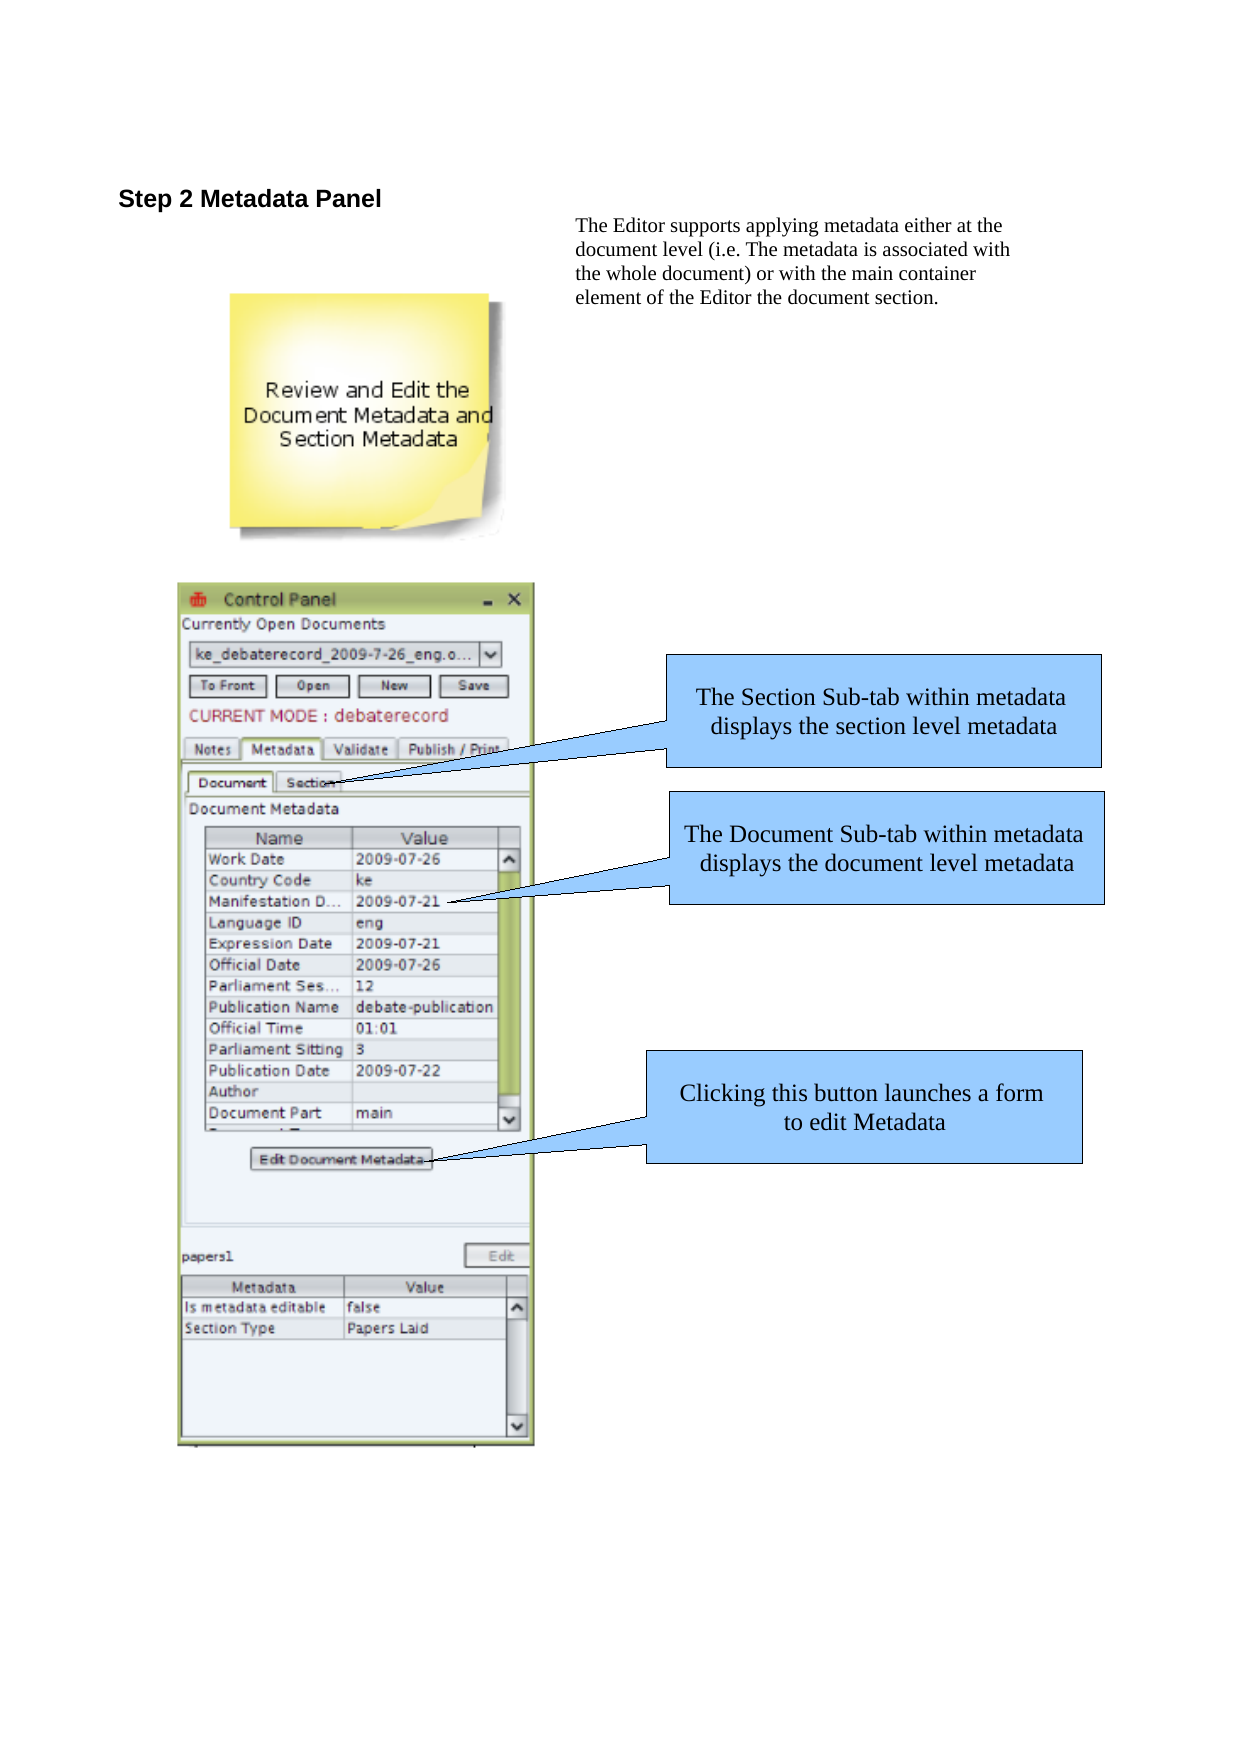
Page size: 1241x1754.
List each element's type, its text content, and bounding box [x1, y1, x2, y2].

picture [176, 277, 540, 1453]
subtitle Step 2 Metadata Panel [118, 184, 1122, 213]
